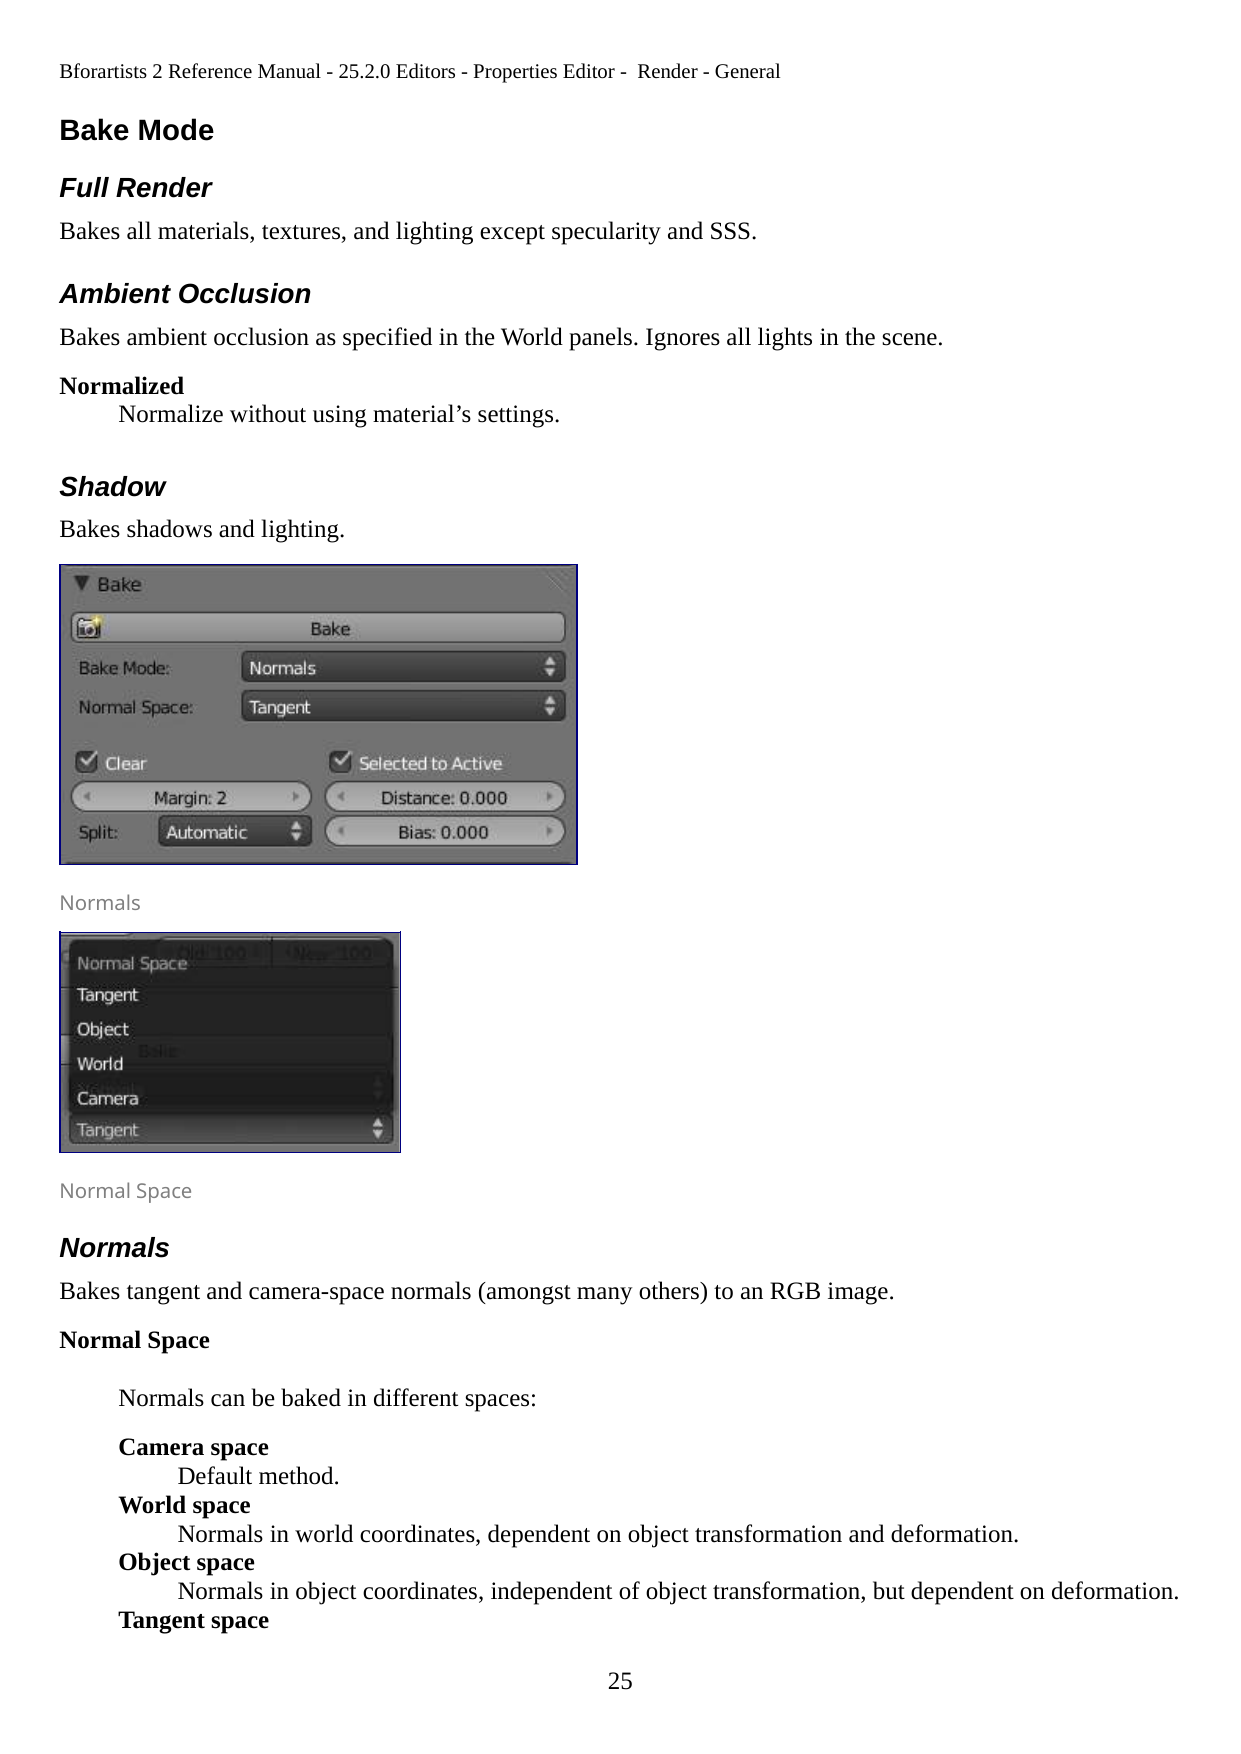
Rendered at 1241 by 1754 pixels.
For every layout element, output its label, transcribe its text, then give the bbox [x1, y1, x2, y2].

subtitle Ambient Occlusion [59, 277, 1181, 309]
text Bakes all materials, textures, and lighting except specularity and SSS. [59, 216, 1181, 244]
list Normals in world coordinates, dependent on object transformation and deformation. [177, 1519, 1181, 1547]
picture [61, 933, 400, 1152]
text Normals can be baked in different spaces: [118, 1383, 1181, 1412]
list Normalize without using material’s settings. [118, 399, 1181, 428]
subtitle Object space [118, 1547, 1181, 1576]
list Normals in object coordinates, independent of object transformation, but dependent on deformation. [177, 1576, 1181, 1605]
text Normals [59, 886, 1181, 917]
subtitle Bake Mode [59, 113, 1181, 146]
text Normal Space [59, 1173, 1181, 1204]
subtitle Full Render [59, 171, 1181, 203]
subtitle Shadow [59, 470, 1181, 502]
text Bakes ambient occlusion as specified in the World panels. Ignores all lights in the scene. [59, 322, 1181, 350]
subtitle Camera space [118, 1432, 1181, 1461]
subtitle Normalized [59, 371, 1181, 399]
text Bakes tangent and camera-space normals (amongst many others) to an RGB image. [59, 1276, 1181, 1305]
subtitle Normal Space [59, 1325, 1181, 1354]
subtitle Normals [59, 1232, 1181, 1263]
subtitle Tangent space [118, 1605, 1181, 1634]
picture [61, 565, 576, 864]
subtitle World space [118, 1490, 1181, 1519]
text Bakes shadows and lighting. [59, 514, 1181, 543]
list Default method. [177, 1461, 1181, 1490]
